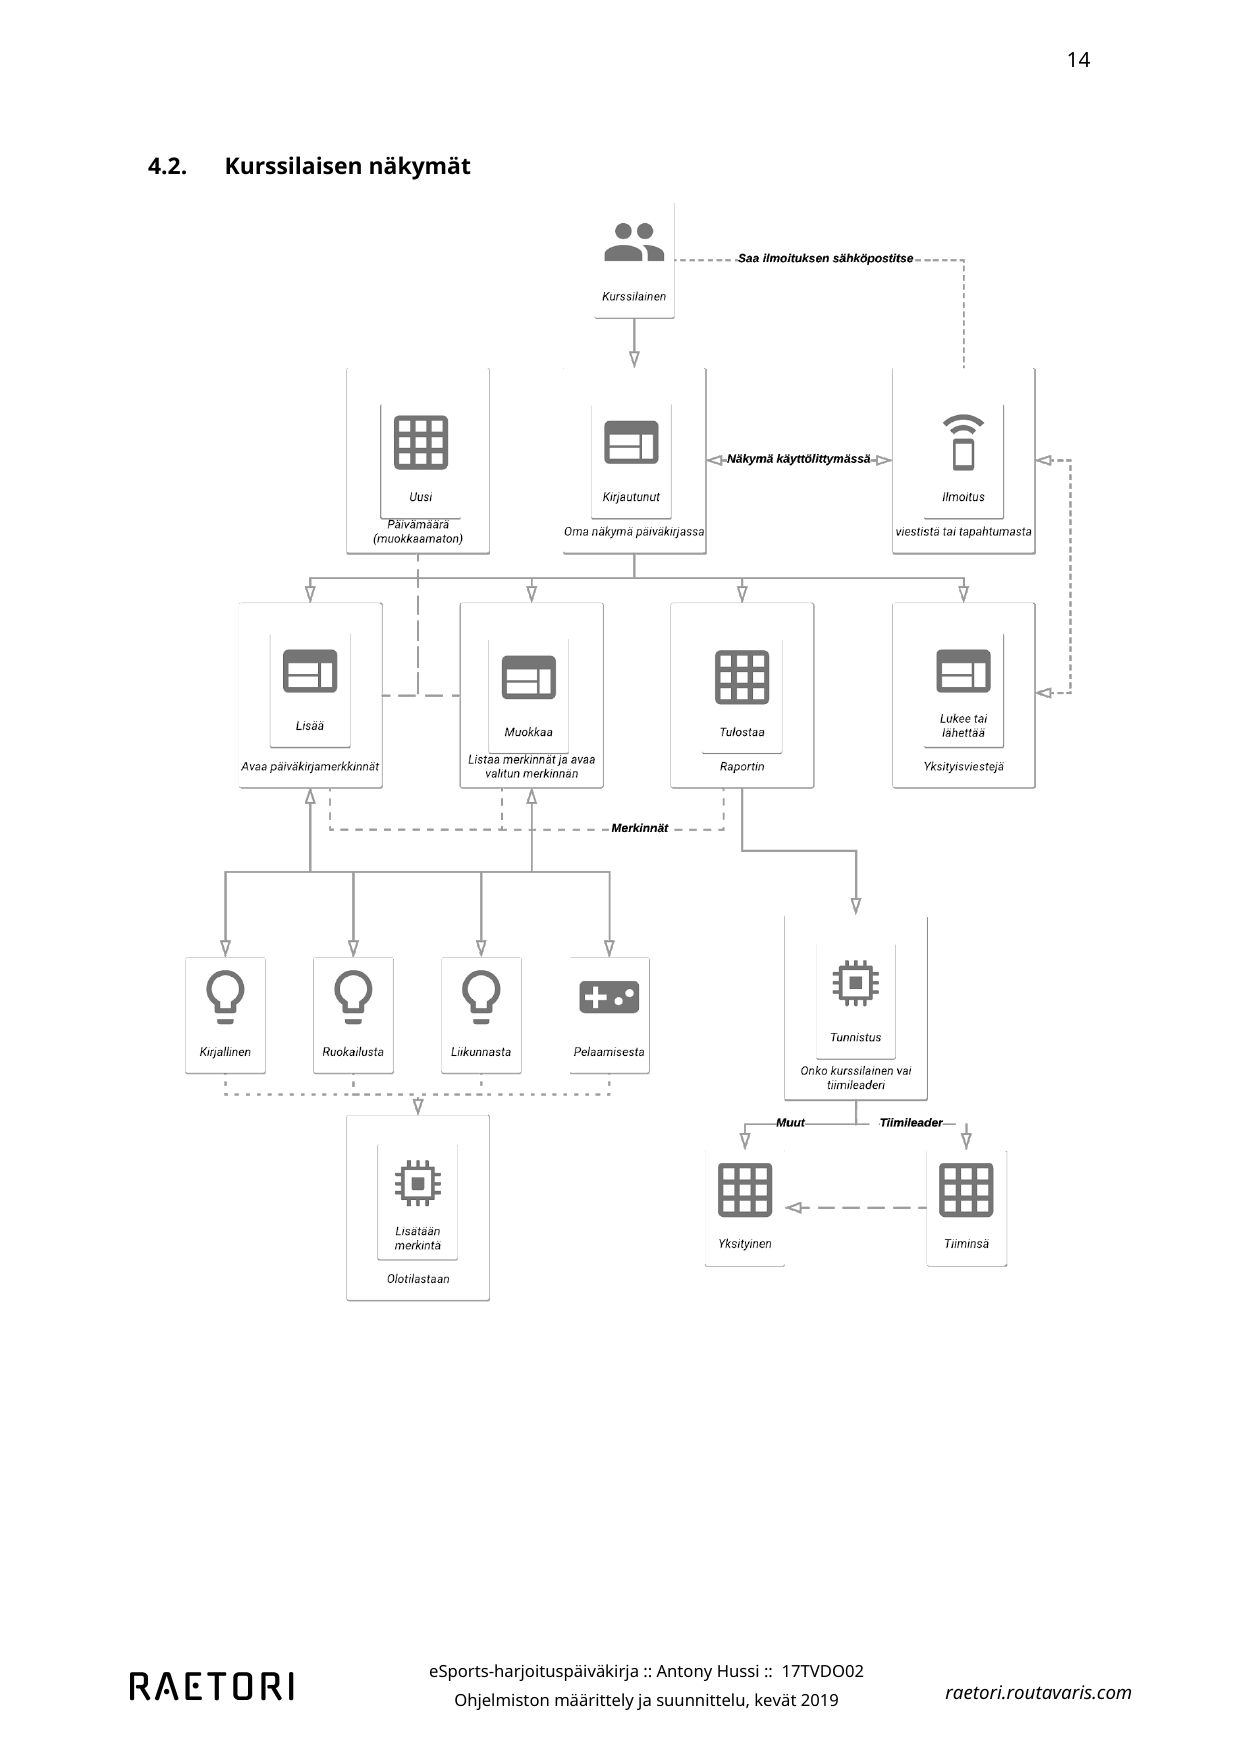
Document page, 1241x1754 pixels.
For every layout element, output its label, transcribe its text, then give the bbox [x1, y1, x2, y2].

subtitle Kurssilaisen näkymät [187, 150, 1090, 181]
picture [150, 193, 1085, 1334]
picture [121, 1665, 303, 1707]
